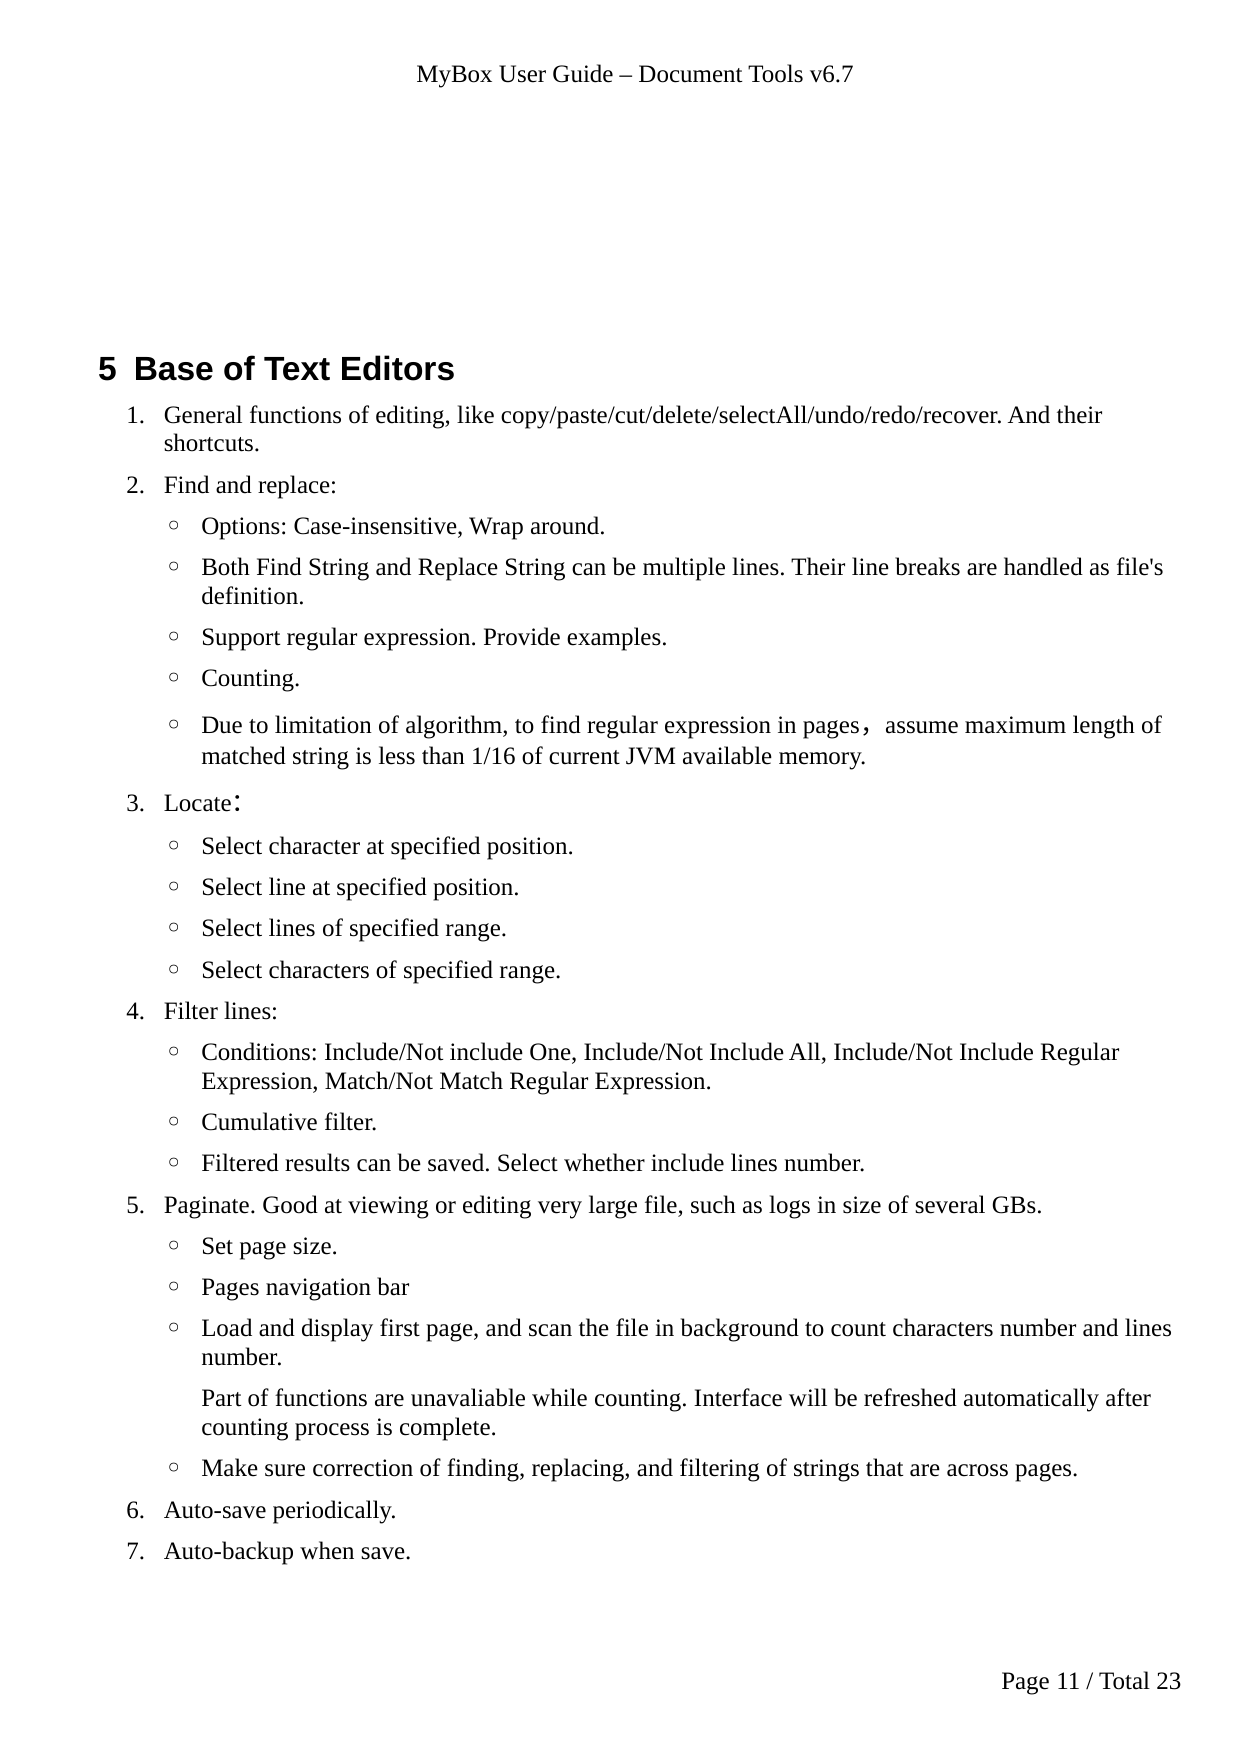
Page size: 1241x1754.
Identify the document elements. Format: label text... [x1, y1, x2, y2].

list Select line at specified position. [163, 872, 1181, 901]
list Find and replace: [126, 470, 1181, 498]
list Due to limitation of algorithm, to find regular expression in pages，assume maximum length of matched string is less than 1/16 of current JVM available memory. [163, 705, 1181, 770]
list Filtered results can be saved. Select whether include lines number. [163, 1148, 1181, 1177]
list Auto-save periodically. [126, 1495, 1181, 1523]
list Load and display first page, and scan the file in background to count characters number and lines number. [163, 1313, 1181, 1371]
list Both Find String and Replace String can be multiple lines. Their line breaks are handled as file's definition. [163, 552, 1181, 610]
list Support regular expression. Provide examples. [163, 622, 1181, 651]
list Select lines of specified range. [163, 913, 1181, 942]
list General functions of editing, like copy/paste/cut/delete/selectAll/undo/redo/recover. And their shortcuts. [126, 400, 1181, 457]
list Conditions: Include/Not include One, Include/Not Include All, Include/Not Include Regular Expression, Match/Not Match Regular Expression. [163, 1037, 1181, 1095]
list Counting. [163, 663, 1181, 692]
list Set page size. [163, 1231, 1181, 1260]
list Locate： [126, 782, 1181, 818]
list Make sure correction of finding, replacing, and filtering of strings that are across pages. [163, 1453, 1181, 1482]
list Cumulative filter. [163, 1107, 1181, 1136]
subtitle Base of Text Editors [88, 348, 1181, 387]
list Filter lines: [126, 996, 1181, 1025]
list Options: Case-insensitive, Wrap around. [163, 511, 1181, 540]
list Auto-backup when save. [126, 1536, 1181, 1565]
list Select character at specified position. [163, 831, 1181, 860]
list Paginate. Good at viewing or editing very large file, such as logs in size of several GBs. [126, 1190, 1181, 1218]
list Select characters of specified range. [163, 955, 1181, 983]
list Part of functions are unavaliable while counting. Interface will be refreshed automatically after counting process is complete. [163, 1383, 1181, 1441]
list Pages navigation bar [163, 1272, 1181, 1301]
